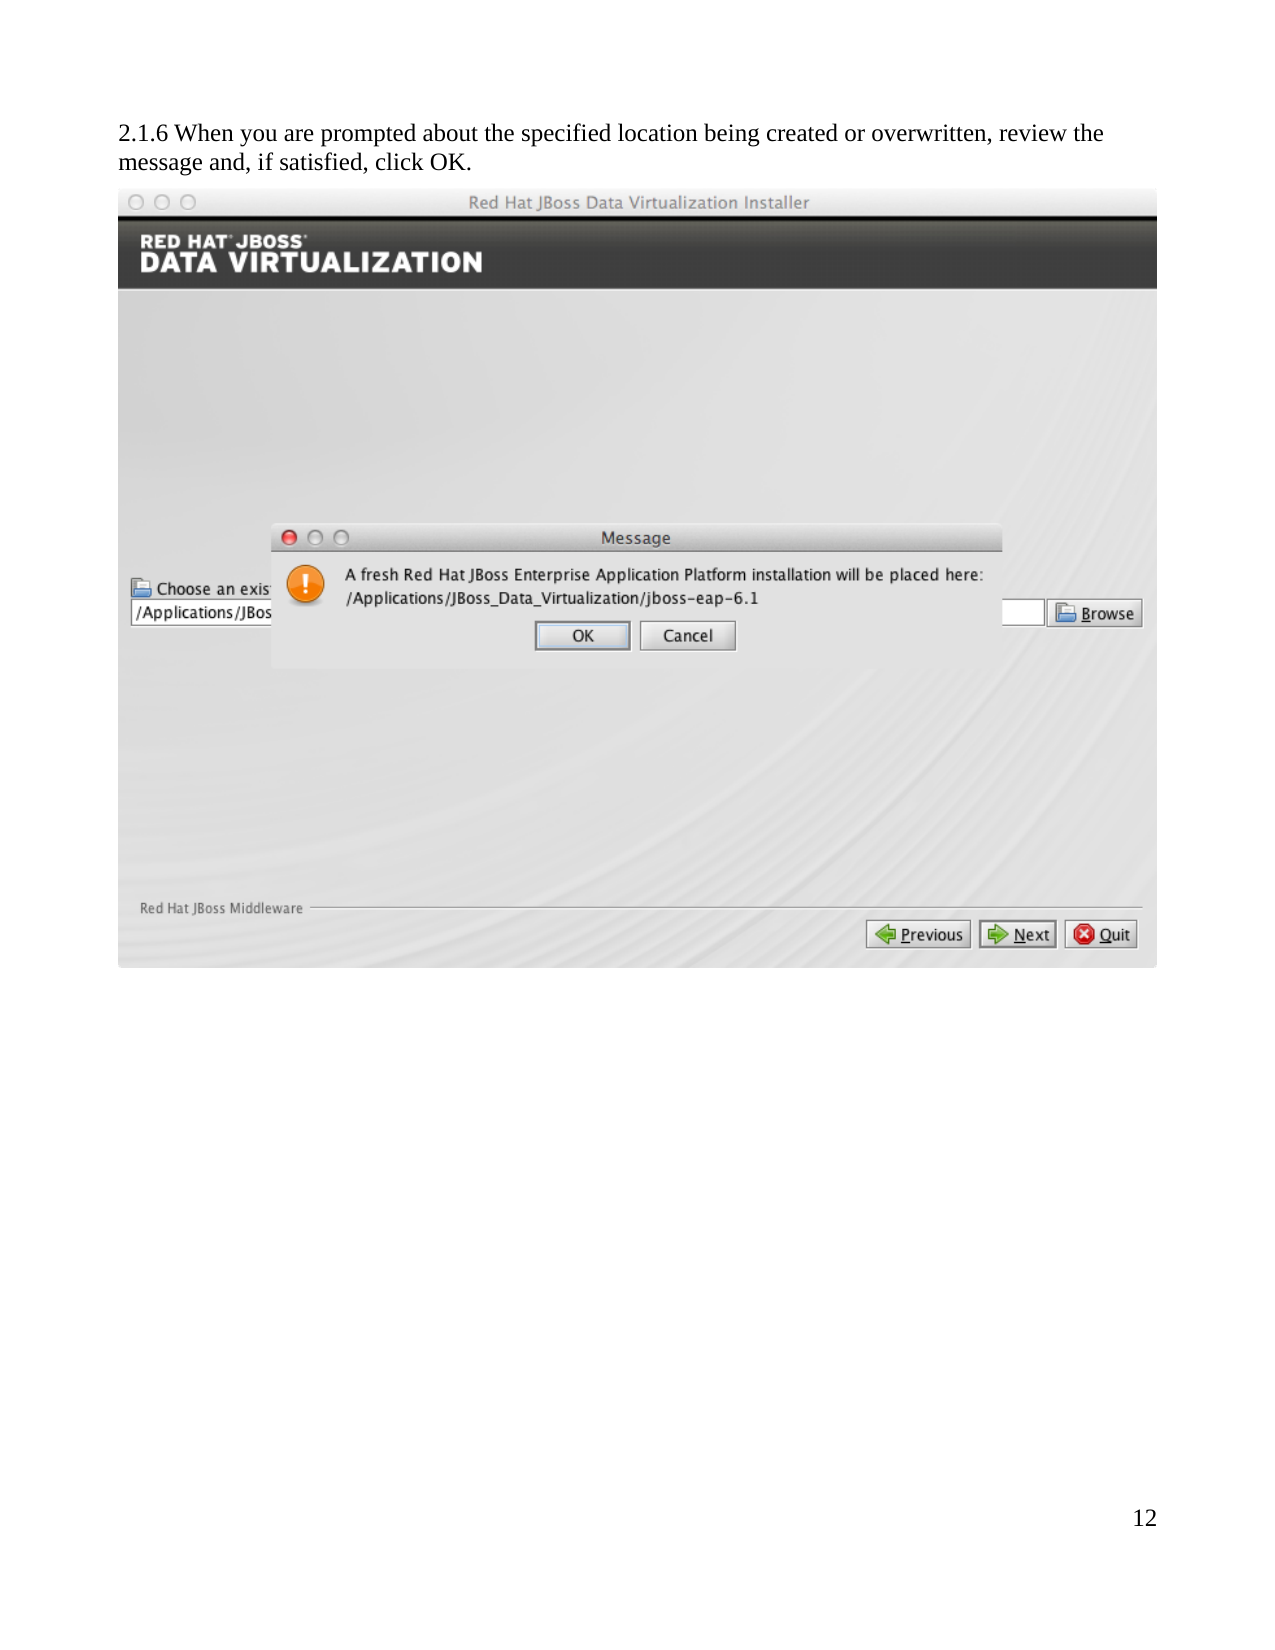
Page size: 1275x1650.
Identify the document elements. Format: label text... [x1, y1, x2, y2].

text 2.1.6 When you are prompted about the specified location being created or overwritten, review the message and, if satisfied, click OK. [118, 118, 1157, 176]
picture [118, 188, 1157, 968]
